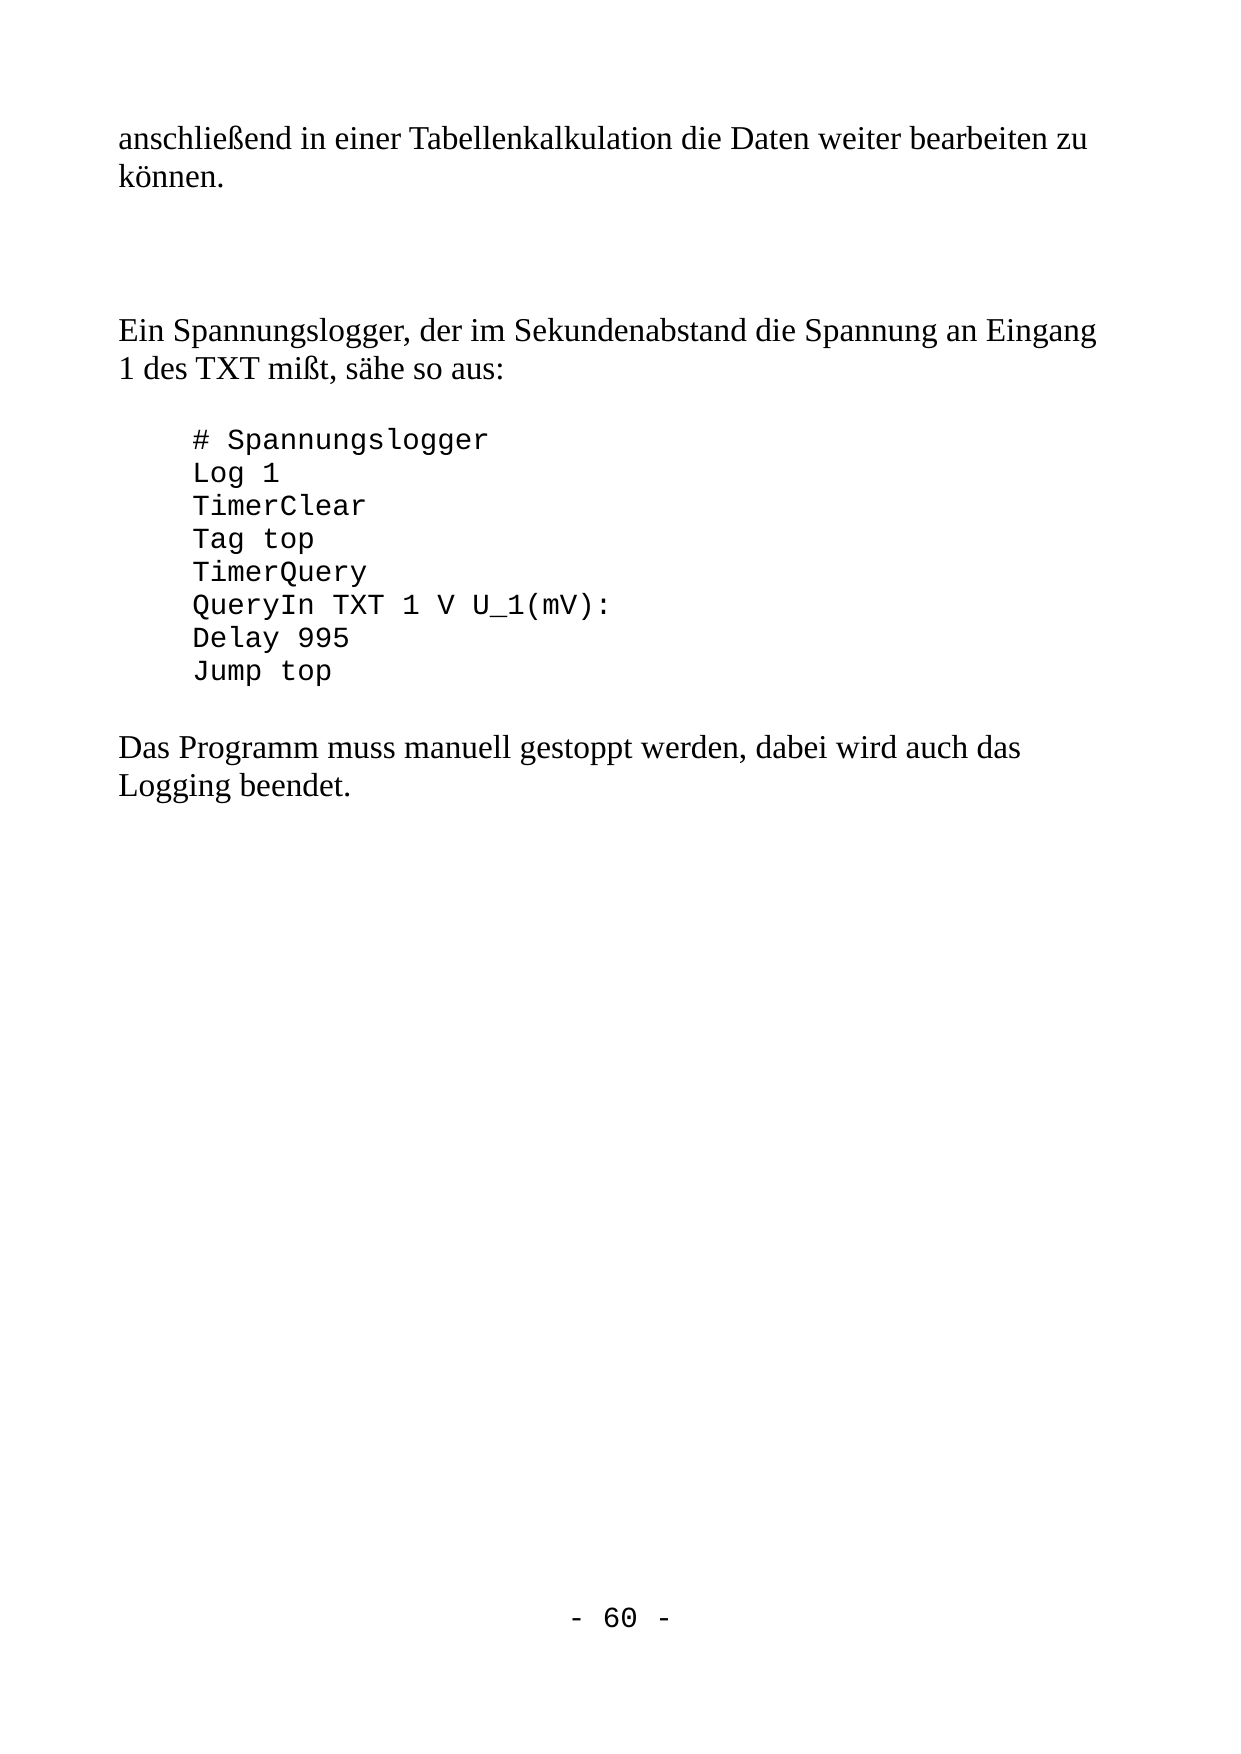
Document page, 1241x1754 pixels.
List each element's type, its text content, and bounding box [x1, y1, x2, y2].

text anschließend in einer Tabellenkalkulation die Daten weiter bearbeiten zu können. [118, 118, 1122, 195]
text Log 1 [118, 458, 1122, 491]
text Tag top [118, 524, 1122, 557]
text TimerQuery [118, 557, 1122, 590]
text Delay 995 [118, 623, 1122, 656]
text # Spannungslogger [118, 425, 1122, 458]
text QueryIn TXT 1 V U_1(mV): [118, 590, 1122, 623]
text Ein Spannungslogger, der im Sekundenabstand die Spannung an Eingang 1 des TXT mißt, sähe so aus: [118, 310, 1122, 386]
text TimerClear [118, 491, 1122, 524]
text Jump top [118, 656, 1122, 689]
text Das Programm muss manuell gestoppt werden, dabei wird auch das Logging beendet. [118, 727, 1122, 804]
